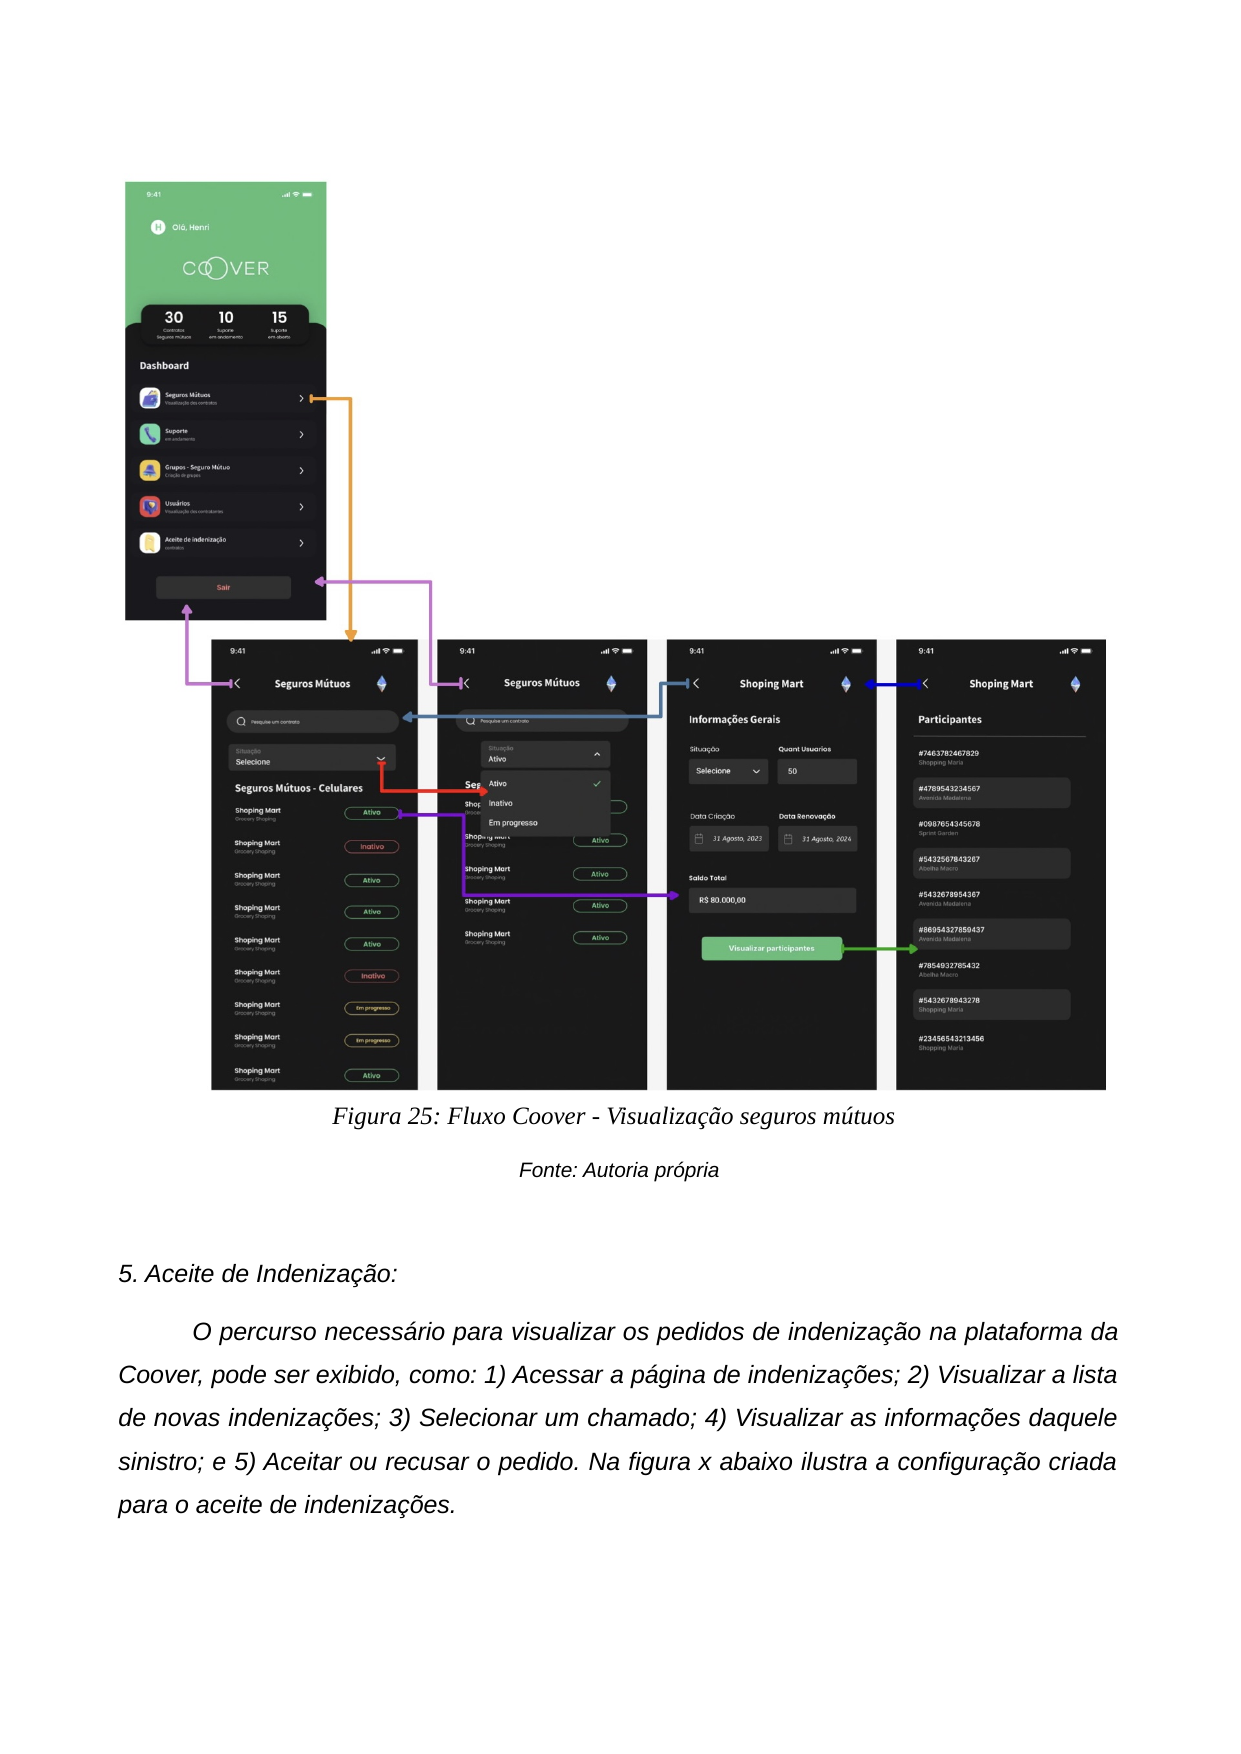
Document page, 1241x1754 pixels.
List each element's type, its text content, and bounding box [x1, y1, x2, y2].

text O percurso necessário para visualizar os pedidos de indenização na plataforma da Coover, pode ser exibido, como: 1) Acessar a página de indenizações; 2) Visualizar a lista de novas indenizações; 3) Selecionar um chamado; 4) Visualizar as informações daquele sinistro; e 5) Aceitar ou recusar o pedido. Na figura x abaixo ilustra a configuração criada para o aceite de indenizações. [118, 1317, 1122, 1518]
text Fonte: Autoria própria [114, 176, 1122, 1182]
text Figura 25: Fluxo Coover - Visualização seguros mútuos [114, 1102, 1116, 1130]
text [114, 161, 1116, 173]
text 5. Aceite de Indenização: [118, 1259, 1122, 1288]
